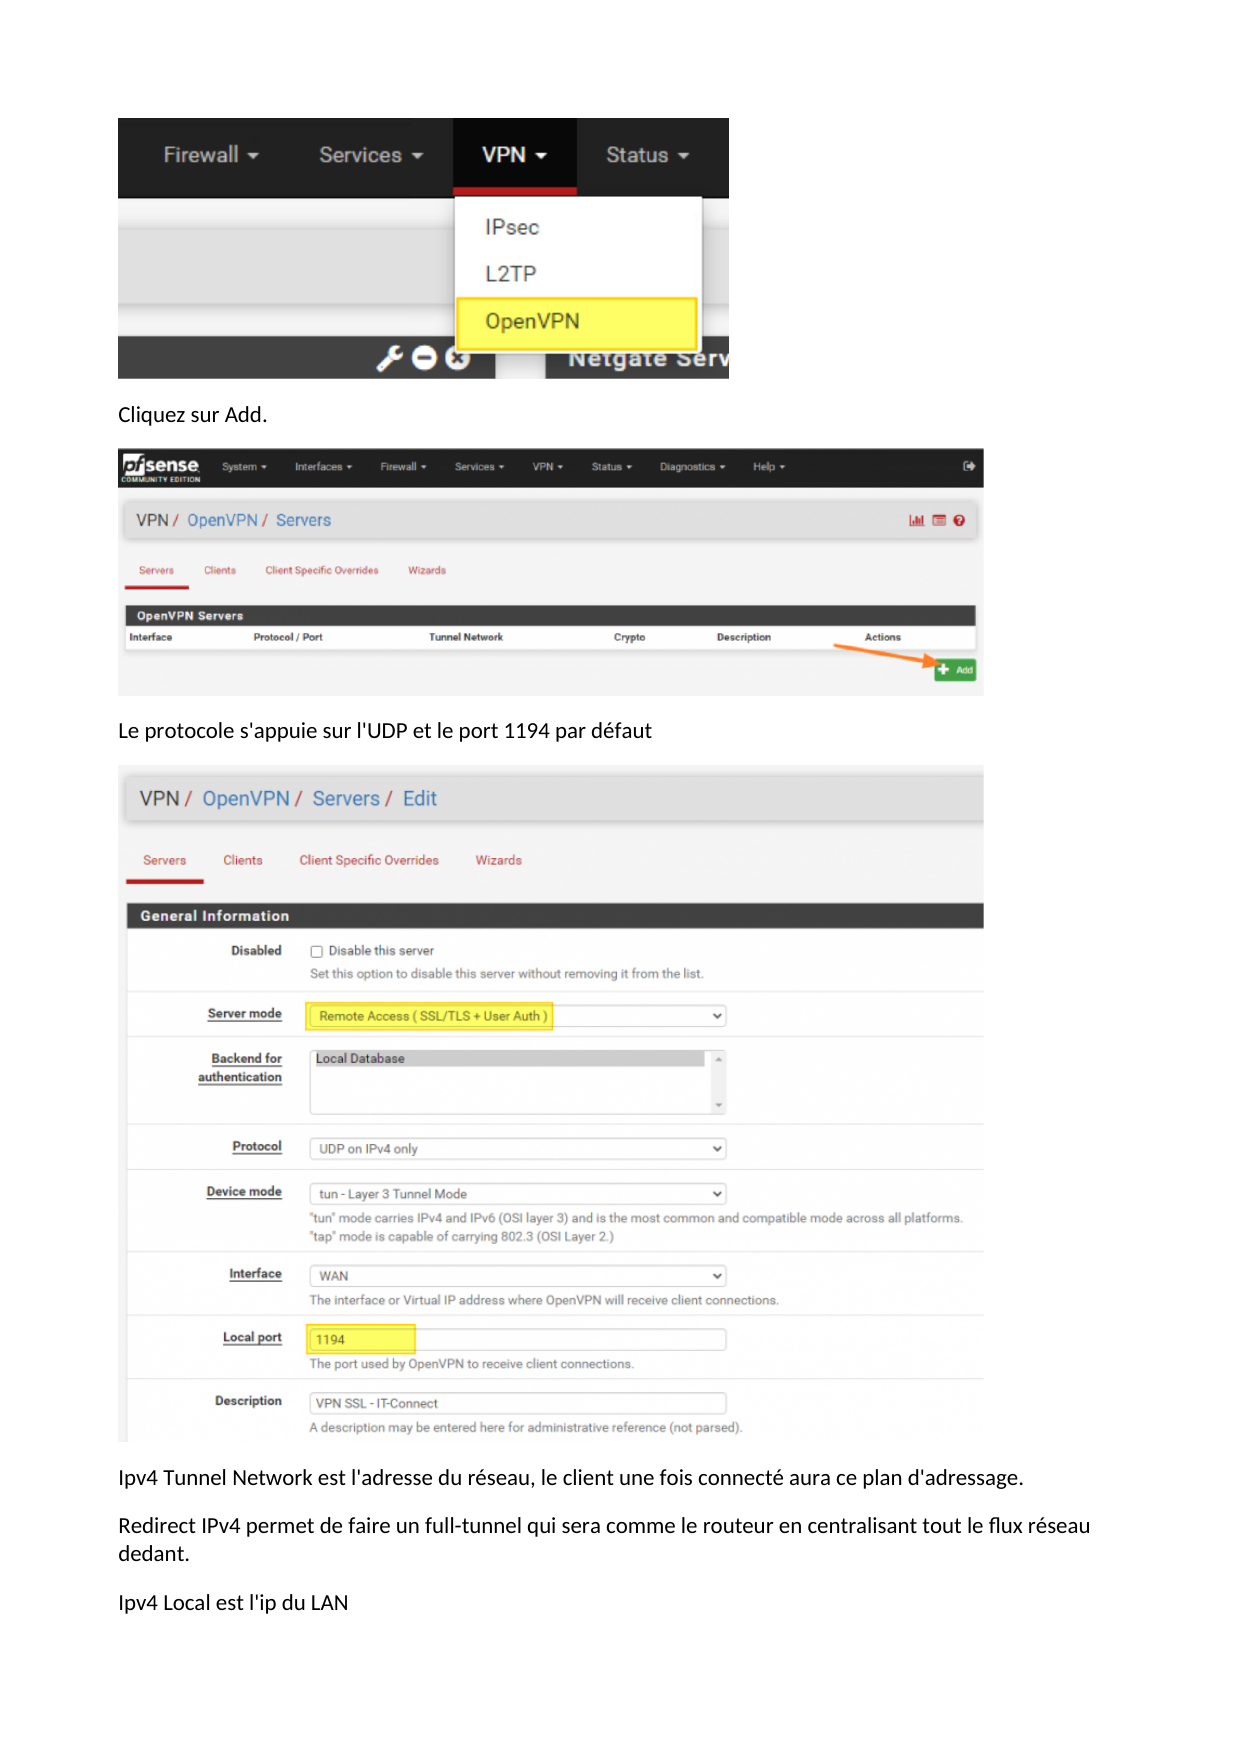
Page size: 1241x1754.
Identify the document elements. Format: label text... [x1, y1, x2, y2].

text Cliquez sur Add. [118, 400, 1122, 428]
text Ipv4 Local est l'ip du LAN [118, 1588, 1122, 1616]
text Ipv4 Tunnel Network est l'adresse du réseau, le client une fois connecté aura ce plan d'adressage. [118, 1463, 1122, 1491]
text Le protocole s'appuie sur l'UDP et le port 1194 par défaut [118, 716, 1122, 744]
text Redirect IPv4 permet de faire un full-tunnel qui sera comme le routeur en centralisant tout le flux réseau dedant. [118, 1512, 1122, 1568]
